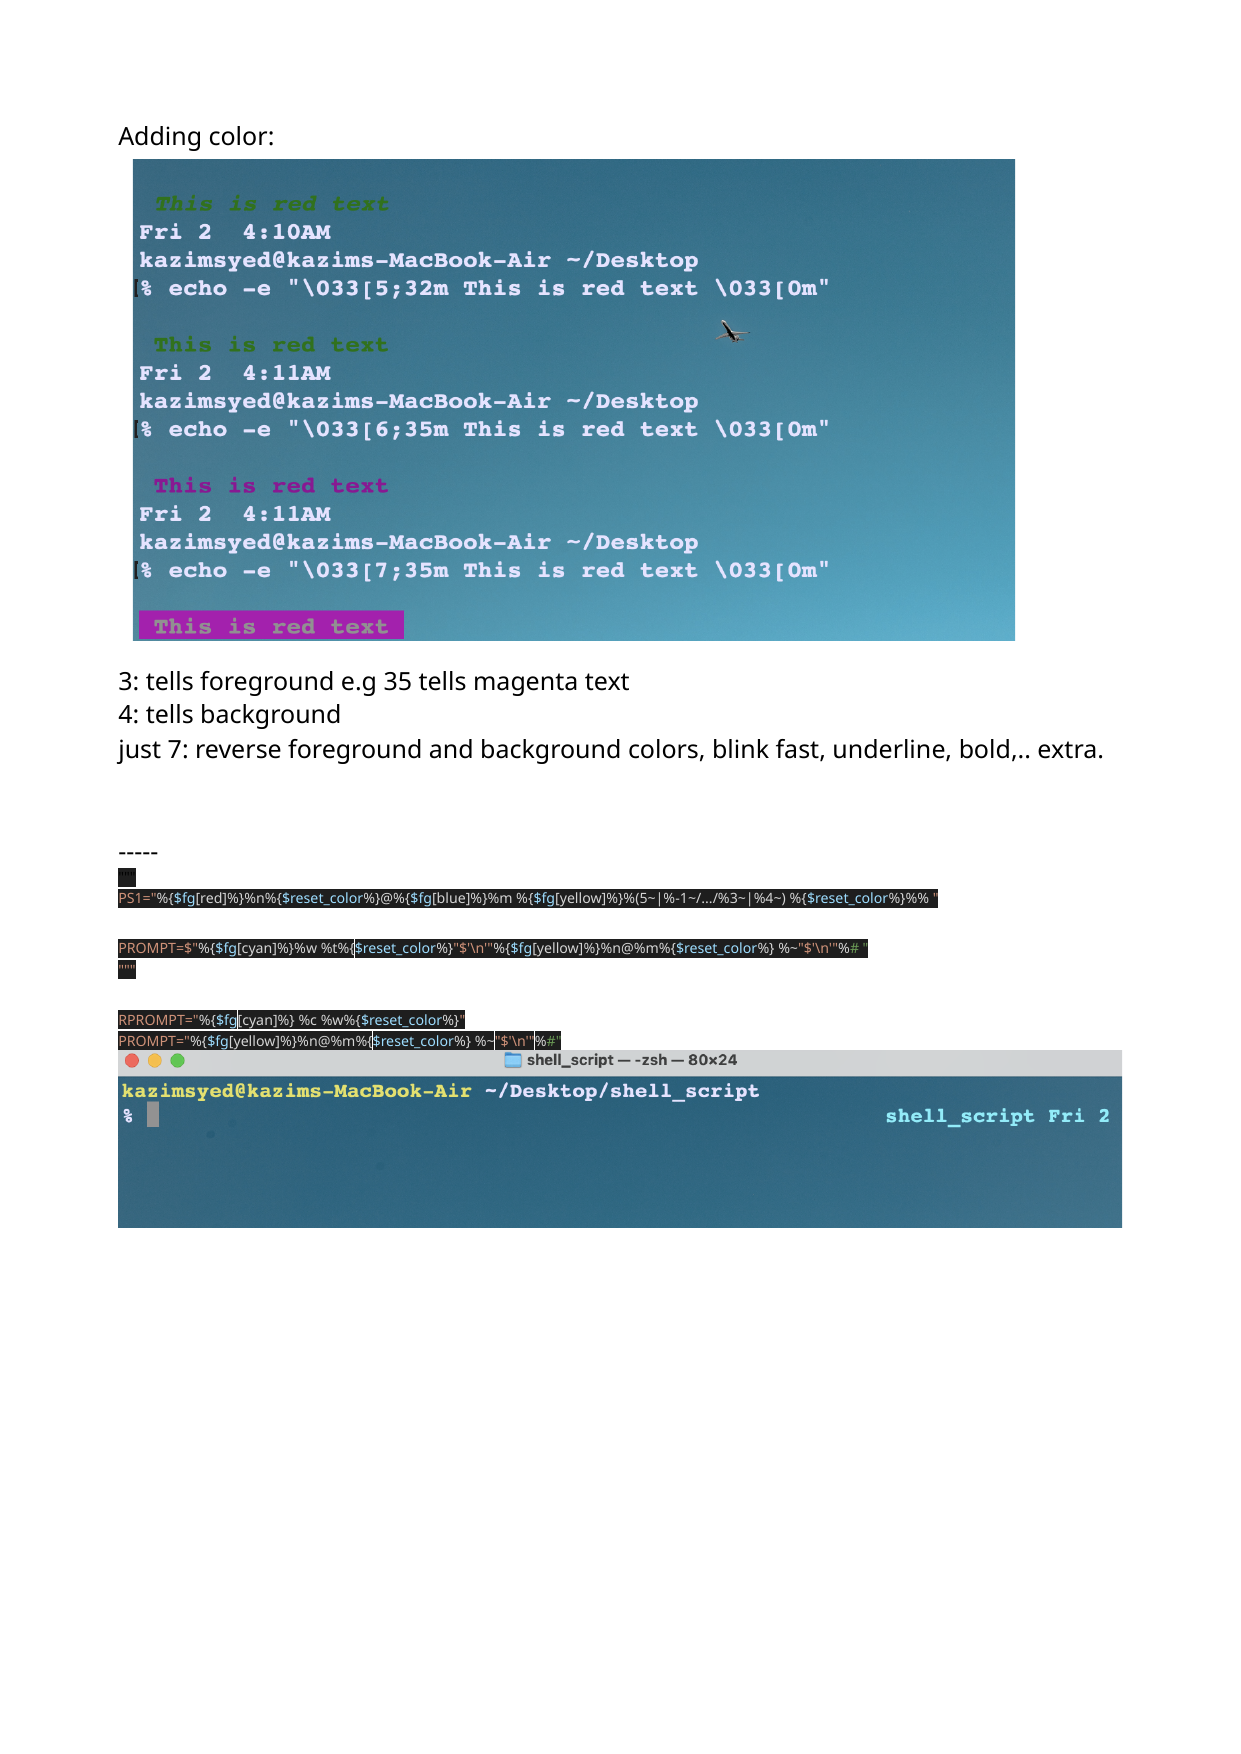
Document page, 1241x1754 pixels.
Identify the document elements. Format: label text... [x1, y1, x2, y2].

text Adding color: [118, 118, 1122, 152]
text 4: tells background [118, 697, 1122, 731]
text just 7: reverse foreground and background colors, blink fast, underline, bold,.. extra. [118, 731, 1122, 765]
text """ [118, 867, 1122, 887]
text RPROMPT="%{$fg[cyan]%} %c %w%{$reset_color%}" [118, 1008, 1122, 1029]
text PROMPT=$"%{$fg[cyan]%}%w %t%{$reset_color%}"$'\n'"%{$fg[yellow]%}%n@%m%{$reset_color%} %~"$'\n'"%# " [118, 937, 1122, 958]
text PS1="%{$fg[red]%}%n%{$reset_color%}@%{$fg[blue]%}%m %{$fg[yellow]%}%(5~|%-1~/.../%3~|%4~) %{$reset_color%}%% " [118, 887, 1122, 908]
picture [118, 1050, 1123, 1228]
text 3: tells foreground e.g 35 tells magenta text [118, 663, 1122, 697]
text ----- [118, 833, 1122, 867]
text PROMPT="%{$fg[yellow]%}%n@%m%{$reset_color%} %~"$'\n'"%#" [118, 1029, 1122, 1050]
text """ [118, 958, 1122, 979]
picture [132, 159, 1016, 641]
